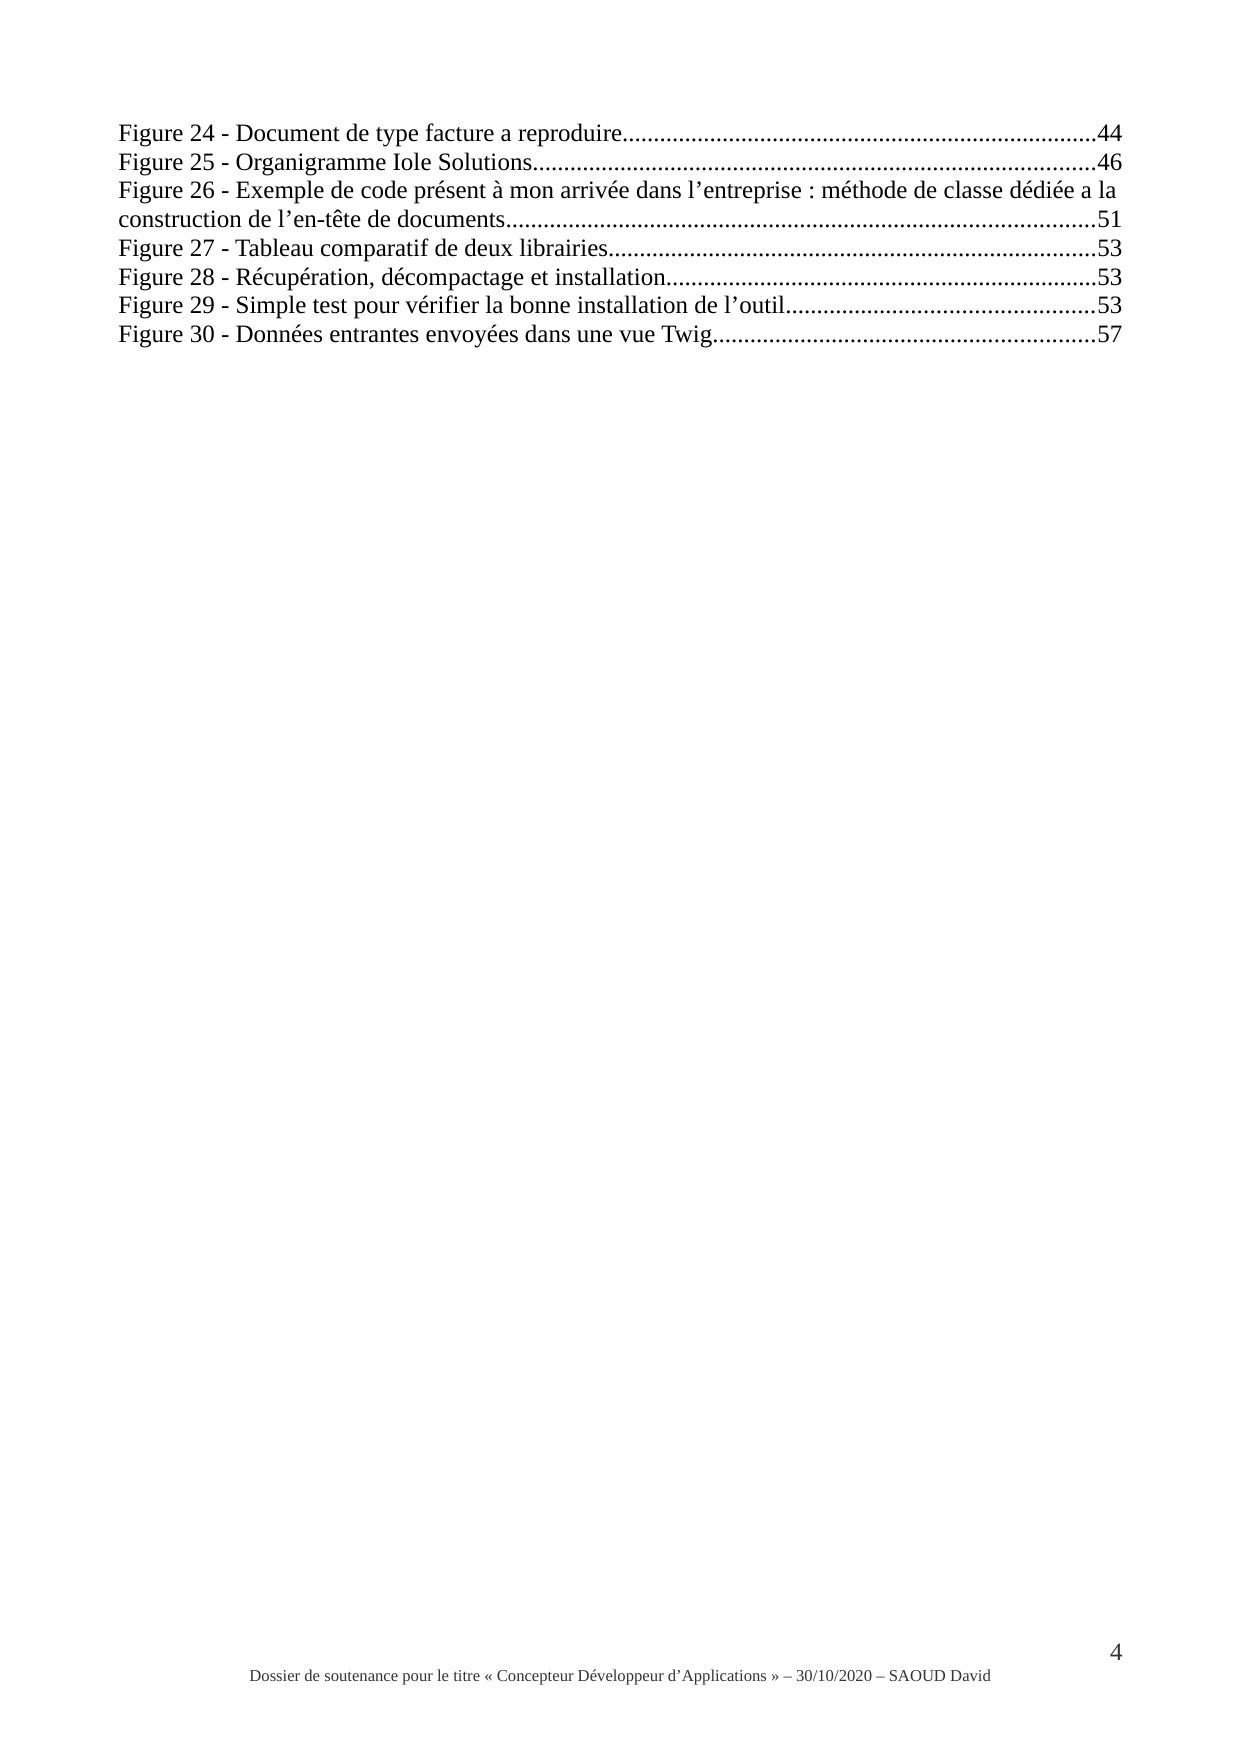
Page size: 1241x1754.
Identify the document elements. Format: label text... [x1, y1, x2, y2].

text Figure 27 - Tableau comparatif de deux librairies 53 [118, 233, 1122, 262]
text Figure 24 - Document de type facture a reproduire 44 [118, 118, 1122, 147]
text Figure 25 - Organigramme Iole Solutions 46 [118, 147, 1122, 176]
text Figure 30 - Données entrantes envoyées dans une vue Twig 57 [118, 319, 1122, 348]
text Figure 29 - Simple test pour vérifier la bonne installation de l’outil 53 [118, 291, 1122, 319]
text Figure 28 - Récupération, décompactage et installation 53 [118, 262, 1122, 291]
text Figure 26 - Exemple de code présent à mon arrivée dans l’entreprise : méthode de classe dédiée a la construction de l’en-tête de documents 51 [118, 176, 1122, 233]
